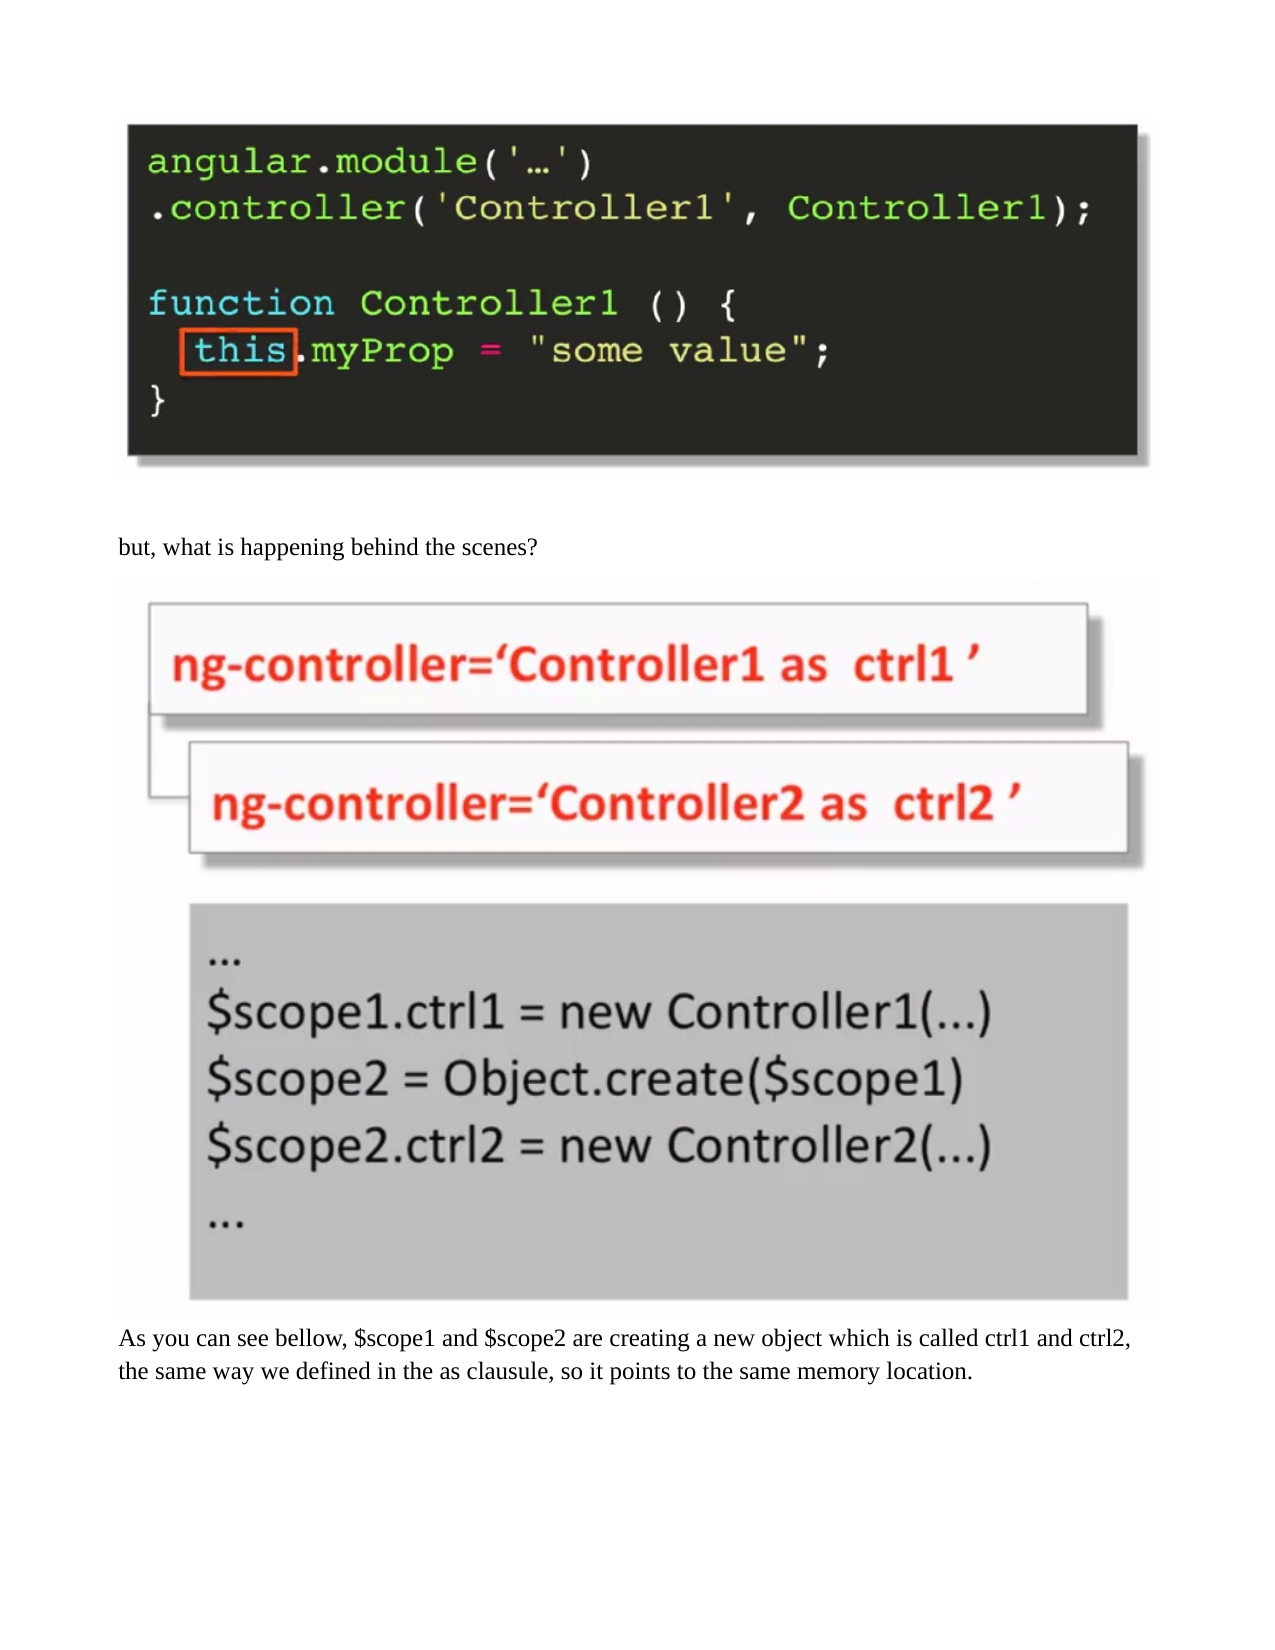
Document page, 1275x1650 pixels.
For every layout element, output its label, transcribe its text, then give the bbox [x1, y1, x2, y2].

picture [118, 579, 1157, 1319]
text As you can see bellow, $scope1 and $scope2 are creating a new object which is called ctrl1 and ctrl2, the same way we defined in the as clausule, so it points to the same memory location. [118, 1319, 1157, 1385]
text but, what is happening behind the scenes? [118, 532, 1157, 560]
picture [118, 118, 1157, 480]
